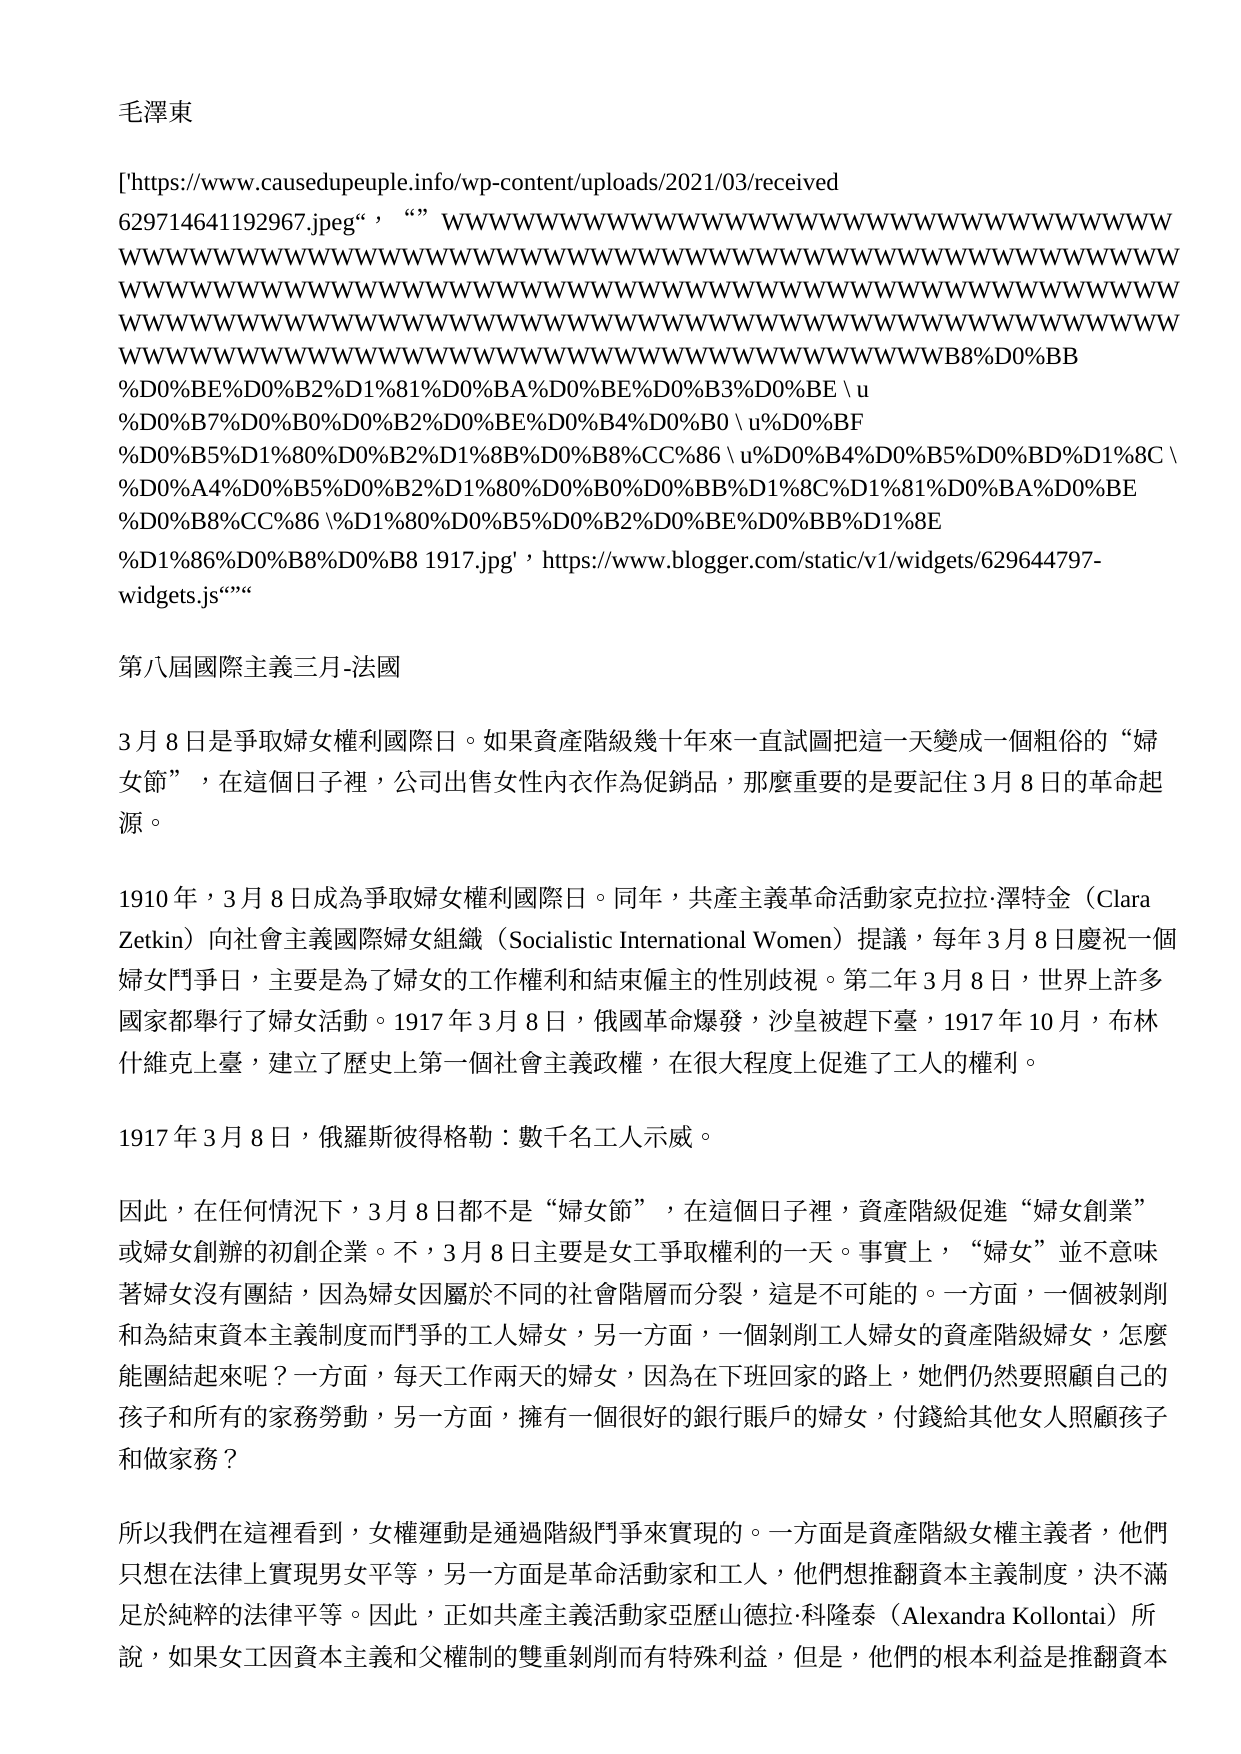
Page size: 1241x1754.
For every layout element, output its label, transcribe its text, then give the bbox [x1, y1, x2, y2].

text 毛澤東 ['https://www.causedupeuple.info/wp-content/uploads/2021/03/received 629714641192967.jpeg“，“”WWWWWWWWWWWWWWWWWWWWWWWWWWWWWWWWWWWWWWWWWWWWWWWWWWWWWWWWWWWWWWWWWWWWWWWWWWWWWWWWWWWWWWWWWWWWWWWWWWWWWWWWWWWWWWWWWWWWWWWWWWWWWWWWWWWWWWWWWWWWWWWWWWWWWWWWWWWWWWWWWWWWWWWWWWWWWWWWWWWWWWWWWWWWWWWWWWWWWWWWWB8%D0%BB%D0%BE%D0%B2%D1%81%D0%BA%D0%BE%D0%B3%D0%BE \ u%D0%B7%D0%B0%D0%B2%D0%BE%D0%B4%D0%B0 \ u%D0%BF%D0%B5%D1%80%D0%B2%D1%8B%D0%B8%CC%86 \ u%D0%B4%D0%B5%D0%BD%D1%8C \%D0%A4%D0%B5%D0%B2%D1%80%D0%B0%D0%BB%D1%8C%D1%81%D0%BA%D0%BE%D0%B8%CC%86 \%D1%80%D0%B5%D0%B2%D0%BE%D0%BB%D1%8E%D1%86%D0%B8%D0%B8 1917.jpg'，https://www.blogger.com/static/v1/widgets/629644797-widgets.js“”“ 第八屆國際主義三月-法國 3月8日是爭取婦女權利國際日。如果資產階級幾十年來一直試圖把這一天變成一個粗俗的“婦女節”，在這個日子裡，公司出售女性內衣作為促銷品，那麼重要的是要記住3月8日的革命起源。 1910年，3月8日成為爭取婦女權利國際日。同年，共產主義革命活動家克拉拉·澤特金（Clara Zetkin）向社會主義國際婦女組織（Socialistic International Women）提議，每年3月8日慶祝一個婦女鬥爭日，主要是為了婦女的工作權利和結束僱主的性別歧視。第二年3月8日，世界上許多國家都舉行了婦女活動。1917年3月8日，俄國革命爆發，沙皇被趕下臺，1917年10月，布林什維克上臺，建立了歷史上第一個社會主義政權，在很大程度上促進了工人的權利。 1917年3月8日，俄羅斯彼得格勒：數千名工人示威。 因此，在任何情況下，3月8日都不是“婦女節”，在這個日子裡，資產階級促進“婦女創業”或婦女創辦的初創企業。不，3月8日主要是女工爭取權利的一天。事實上，“婦女”並不意味著婦女沒有團結，因為婦女因屬於不同的社會階層而分裂，這是不可能的。一方面，一個被剝削和為結束資本主義制度而鬥爭的工人婦女，另一方面，一個剝削工人婦女的資產階級婦女，怎麼能團結起來呢？一方面，每天工作兩天的婦女，因為在下班回家的路上，她們仍然要照顧自己的孩子和所有的家務勞動，另一方面，擁有一個很好的銀行賬戶的婦女，付錢給其他女人照顧孩子和做家務？ 所以我們在這裡看到，女權運動是通過階級鬥爭來實現的。一方面是資產階級女權主義者，他們只想在法律上實現男女平等，另一方面是革命活動家和工人，他們想推翻資本主義制度，決不滿足於純粹的法律平等。因此，正如共產主義活動家亞歷山德拉·科隆泰（Alexandra Kollontai）所說，如果女工因資本主義和父權制的雙重剝削而有特殊利益，但是，他們的根本利益是推翻資本 [118, 59, 1181, 1673]
